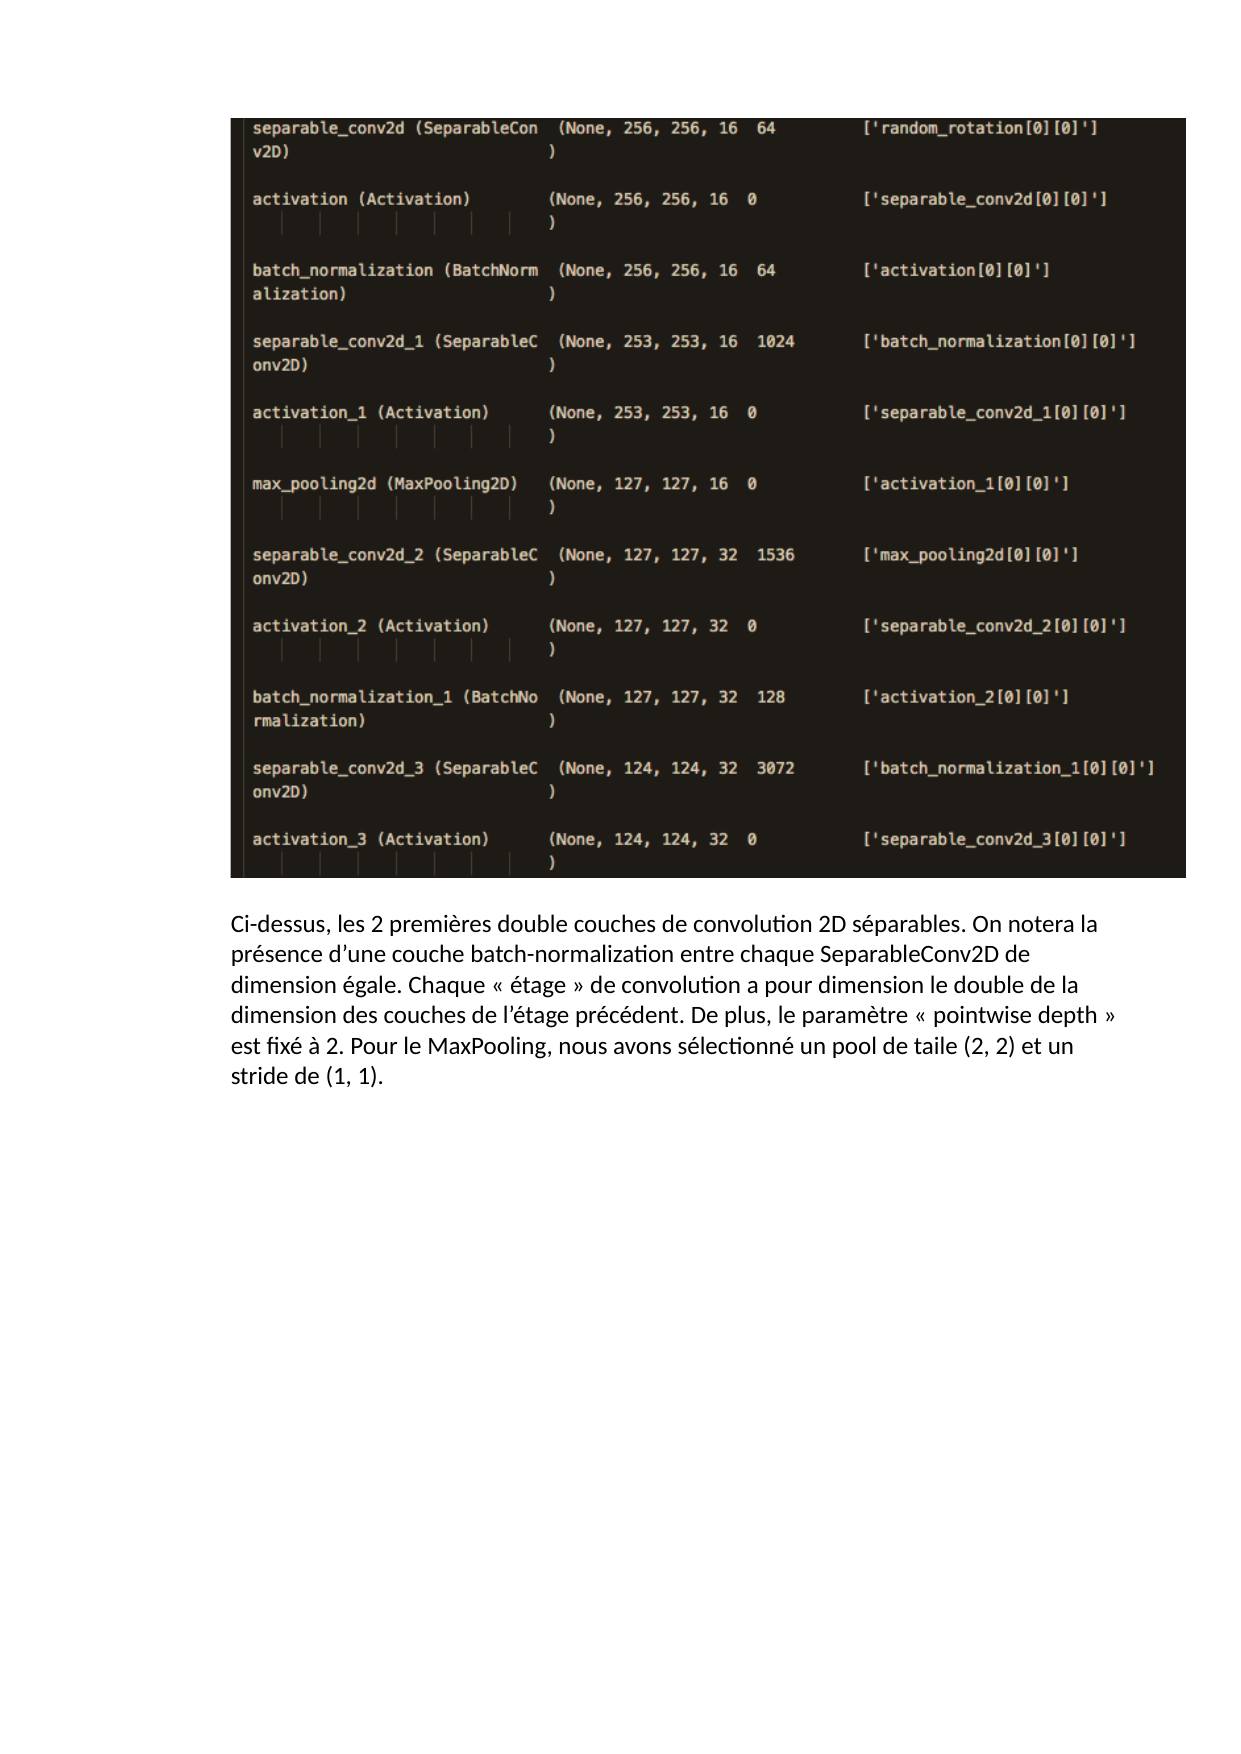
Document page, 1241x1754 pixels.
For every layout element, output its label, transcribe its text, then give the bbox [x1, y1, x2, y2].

picture [230, 118, 1186, 878]
list Ci-dessus, les 2 premières double couches de convolution 2D séparables. On notera la présence d’une couche batch-normalization entre chaque SeparableConv2D de dimension égale. Chaque « étage » de convolution a pour dimension le double de la dimension des couches de l’étage précédent. De plus, le paramètre « pointwise depth » est fixé à 2. Pour le MaxPooling, nous avons sélectionné un pool de taile (2, 2) et un stride de (1, 1). [193, 118, 1122, 1610]
